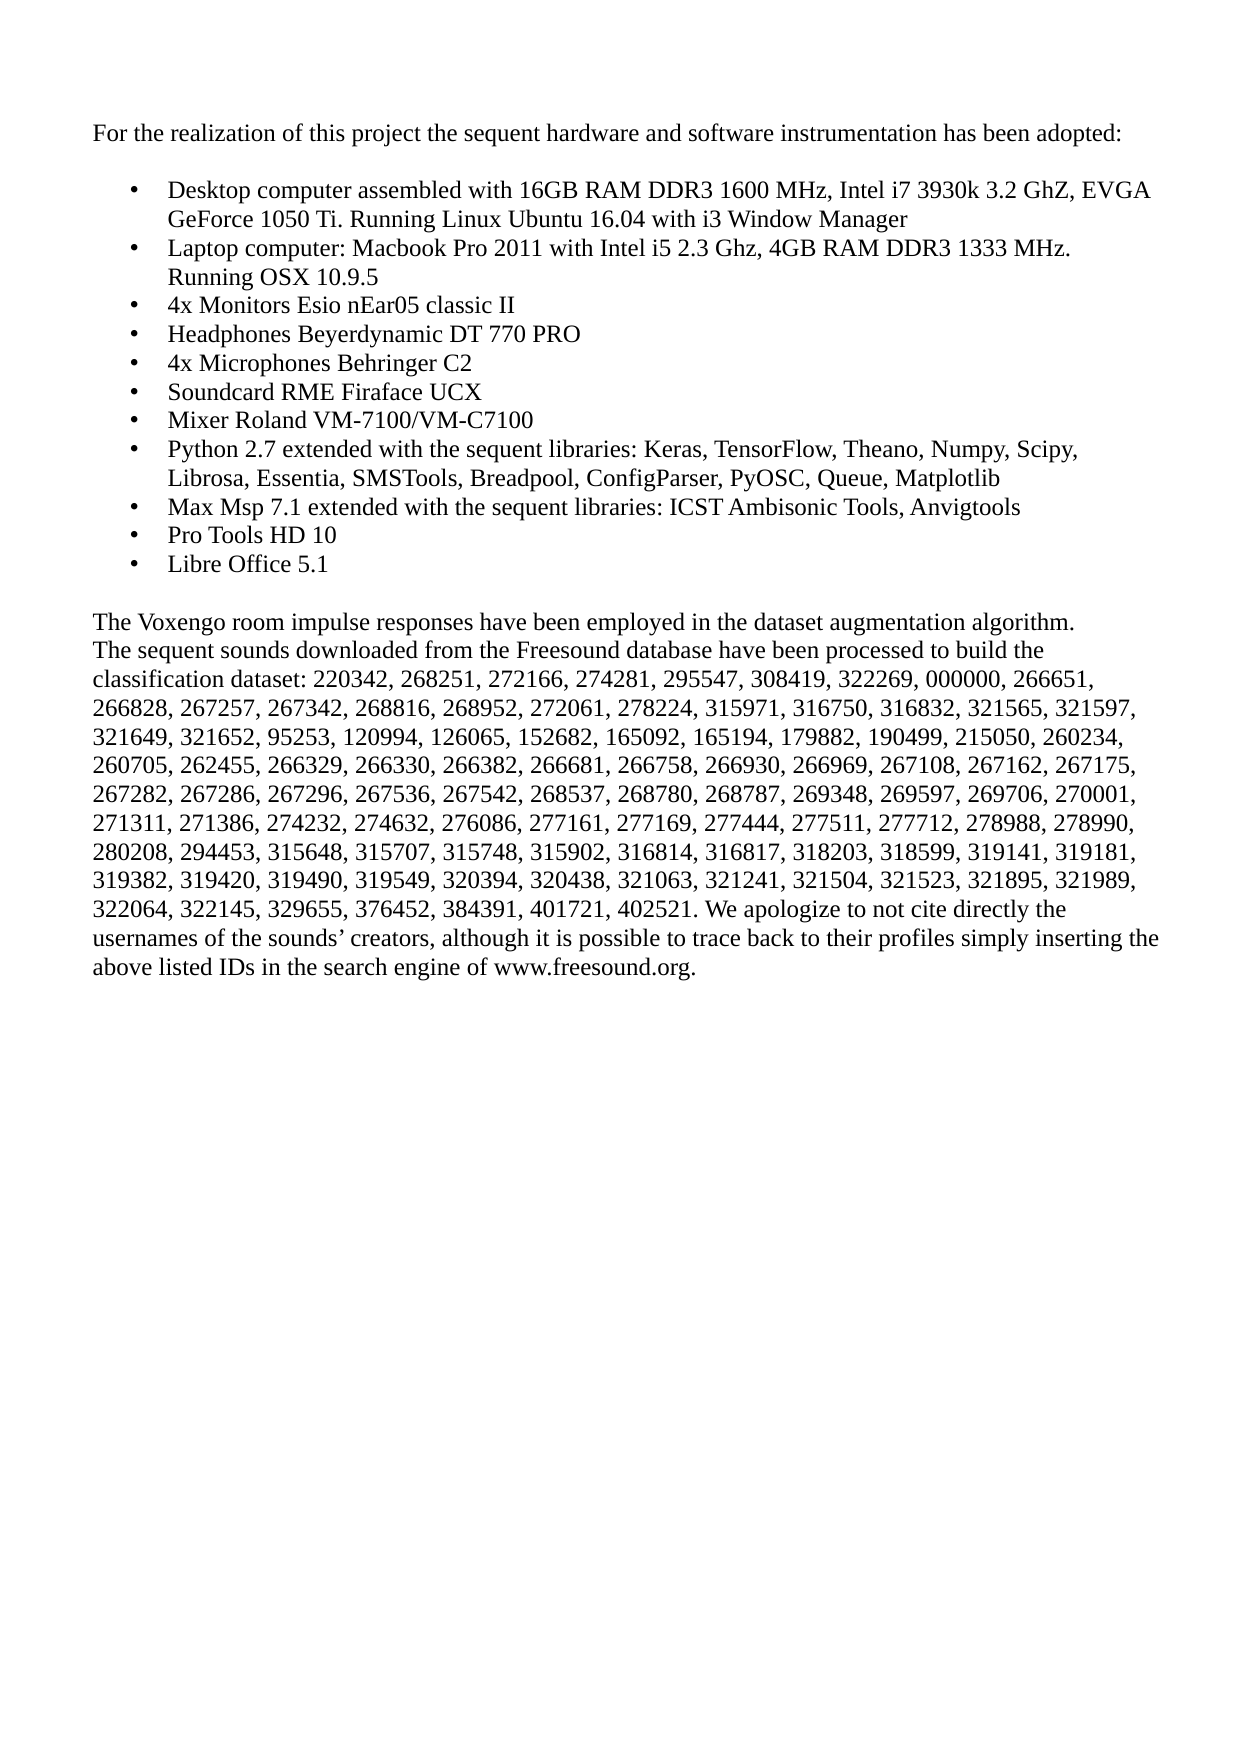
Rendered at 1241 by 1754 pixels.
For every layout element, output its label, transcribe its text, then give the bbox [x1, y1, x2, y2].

list Laptop computer: Macbook Pro 2011 with Intel i5 2.3 Ghz, 4GB RAM DDR3 1333 MHz. Running OSX 10.9.5 [130, 233, 1160, 291]
list Pro Tools HD 10 [130, 521, 1160, 549]
list Python 2.7 extended with the sequent libraries: Keras, TensorFlow, Theano, Numpy, Scipy, Librosa, Essentia, SMSTools, Breadpool, ConfigParser, PyOSC, Queue, Matplotlib [130, 434, 1160, 492]
text The sequent sounds downloaded from the Freesound database have been processed to build the classification dataset: 220342, 268251, 272166, 274281, 295547, 308419, 322269, 000000, 266651, 266828, 267257, 267342, 268816, 268952, 272061, 278224, 315971, 316750, 316832, 321565, 321597, 321649, 321652, 95253, 120994, 126065, 152682, 165092, 165194, 179882, 190499, 215050, 260234, 260705, 262455, 266329, 266330, 266382, 266681, 266758, 266930, 266969, 267108, 267162, 267175, 267282, 267286, 267296, 267536, 267542, 268537, 268780, 268787, 269348, 269597, 269706, 270001, 271311, 271386, 274232, 274632, 276086, 277161, 277169, 277444, 277511, 277712, 278988, 278990, 280208, 294453, 315648, 315707, 315748, 315902, 316814, 316817, 318203, 318599, 319141, 319181, 319382, 319420, 319490, 319549, 320394, 320438, 321063, 321241, 321504, 321523, 321895, 321989, 322064, 322145, 329655, 376452, 384391, 401721, 402521. We apologize to not cite directly the usernames of the sounds’ creators, although it is possible to trace back to their profiles simply inserting the above listed IDs in the search engine of www.freesound.org. [92, 636, 1160, 981]
list Desktop computer assembled with 16GB RAM DDR3 1600 MHz, Intel i7 3930k 3.2 GhZ, EVGA GeForce 1050 Ti. Running Linux Ubuntu 16.04 with i3 Window Manager [130, 176, 1160, 233]
list For the realization of this project the sequent hardware and software instrumentation has been adopted: [92, 118, 1160, 147]
list Headphones Beyerdynamic DT 770 PRO [130, 319, 1160, 348]
list Max Msp 7.1 extended with the sequent libraries: ICST Ambisonic Tools, Anvigtools [130, 492, 1160, 521]
list 4x Microphones Behringer C2 [130, 348, 1160, 377]
text The Voxengo room impulse responses have been employed in the dataset augmentation algorithm. [92, 607, 1160, 636]
list Soundcard RME Firaface UCX [130, 377, 1160, 406]
list 4x Monitors Esio nEar05 classic II [130, 291, 1160, 319]
list Mixer Roland VM-7100/VM-C7100 [130, 406, 1160, 434]
list Libre Office 5.1 [130, 549, 1160, 578]
